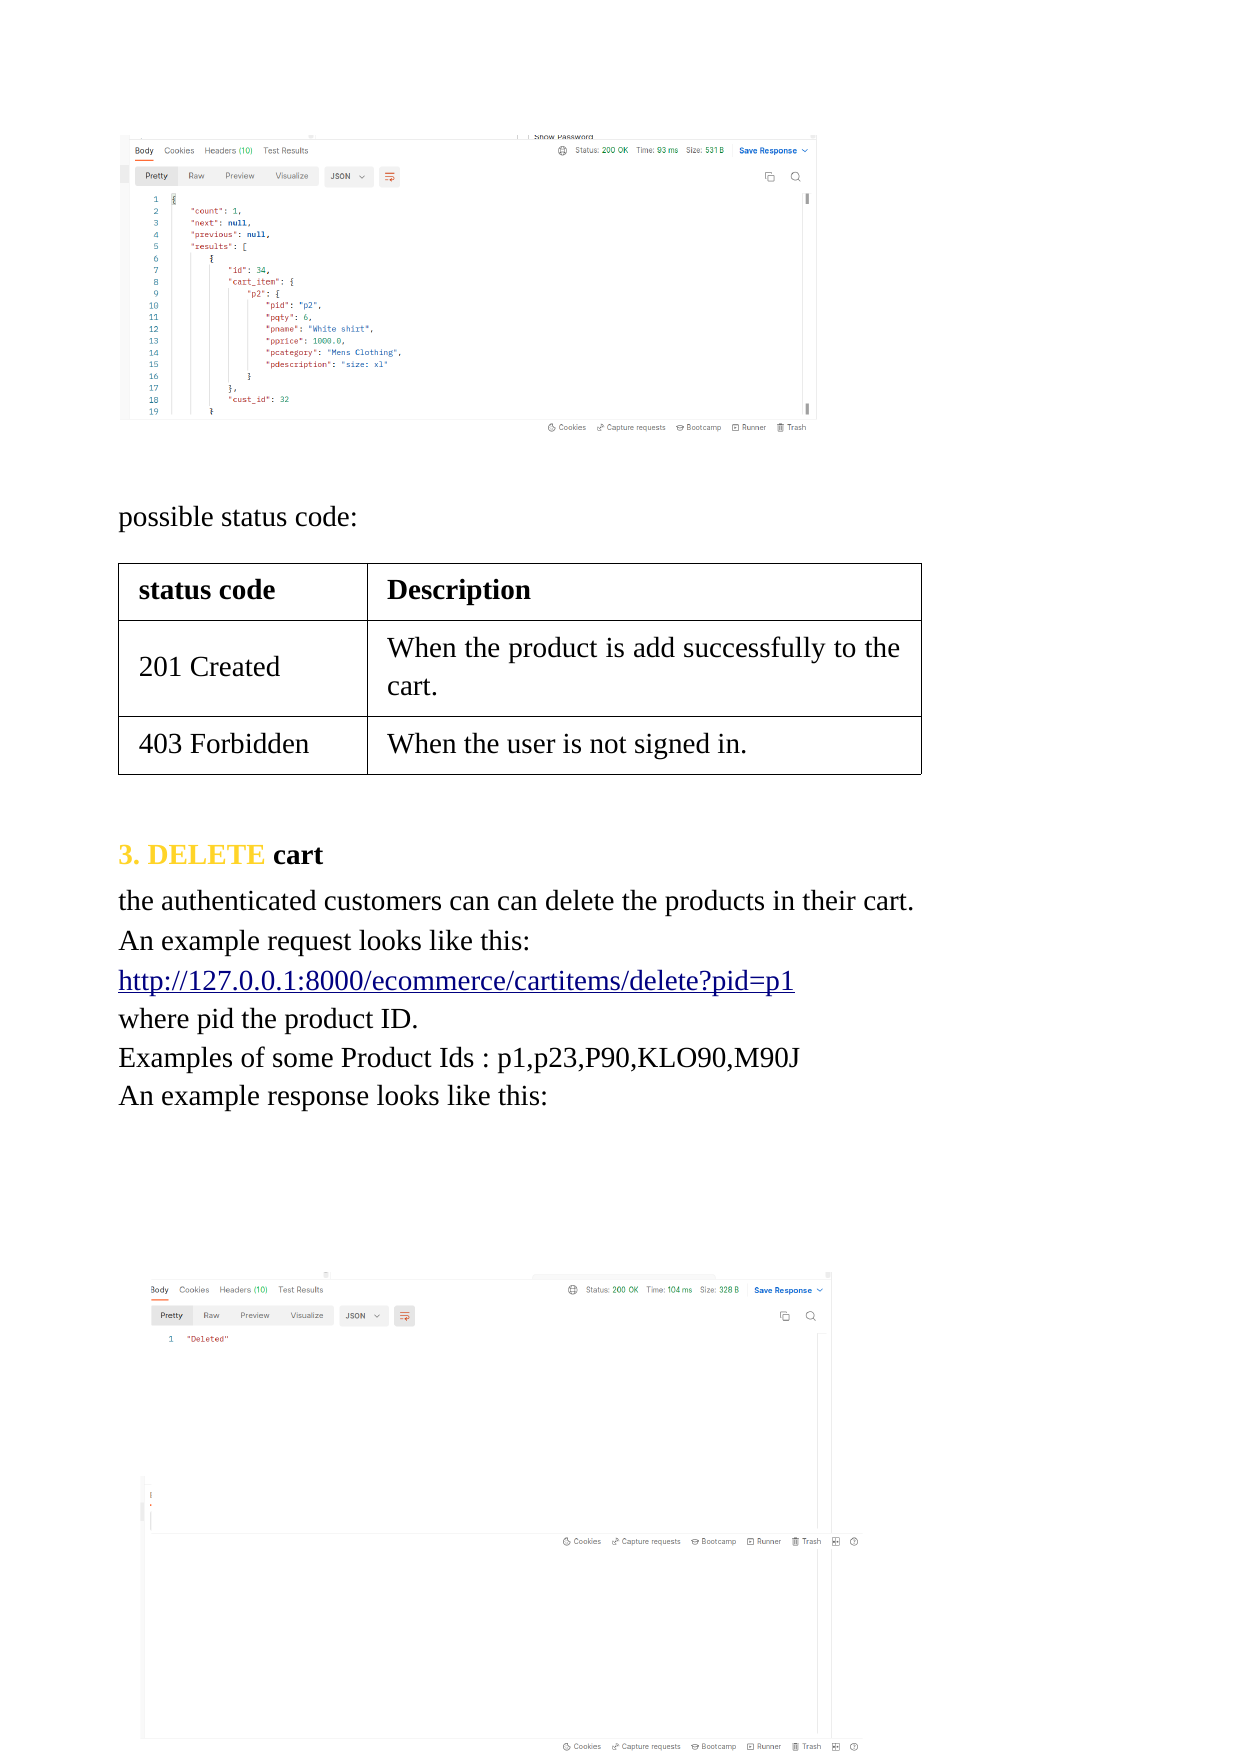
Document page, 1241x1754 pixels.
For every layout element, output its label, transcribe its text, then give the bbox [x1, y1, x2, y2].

table_cell When the user is not signed in. [368, 717, 921, 774]
text An example request looks like this: [118, 923, 1122, 956]
table_header status code [119, 564, 367, 620]
text where pid the product ID. [118, 1001, 1122, 1035]
text Examples of some Product Ids : p1,p23,P90,KLO90,M90J [118, 1040, 1122, 1073]
text possible status code: [118, 499, 1122, 533]
table_header Description [368, 564, 921, 620]
text http://127.0.0.1:8000/ecommerce/cartitems/delete?pid=p1 [118, 963, 1122, 996]
table_cell When the product is add successfully to the cart. [368, 621, 921, 716]
table_cell 403 Forbidden [119, 717, 367, 774]
text An example response looks like this: [118, 1078, 1122, 1112]
text 3. DELETE cart [118, 837, 1122, 871]
table_cell 201 Created [119, 621, 367, 716]
text the authenticated customers can can delete the products in their cart. [118, 883, 1122, 917]
picture [284, 135, 817, 435]
